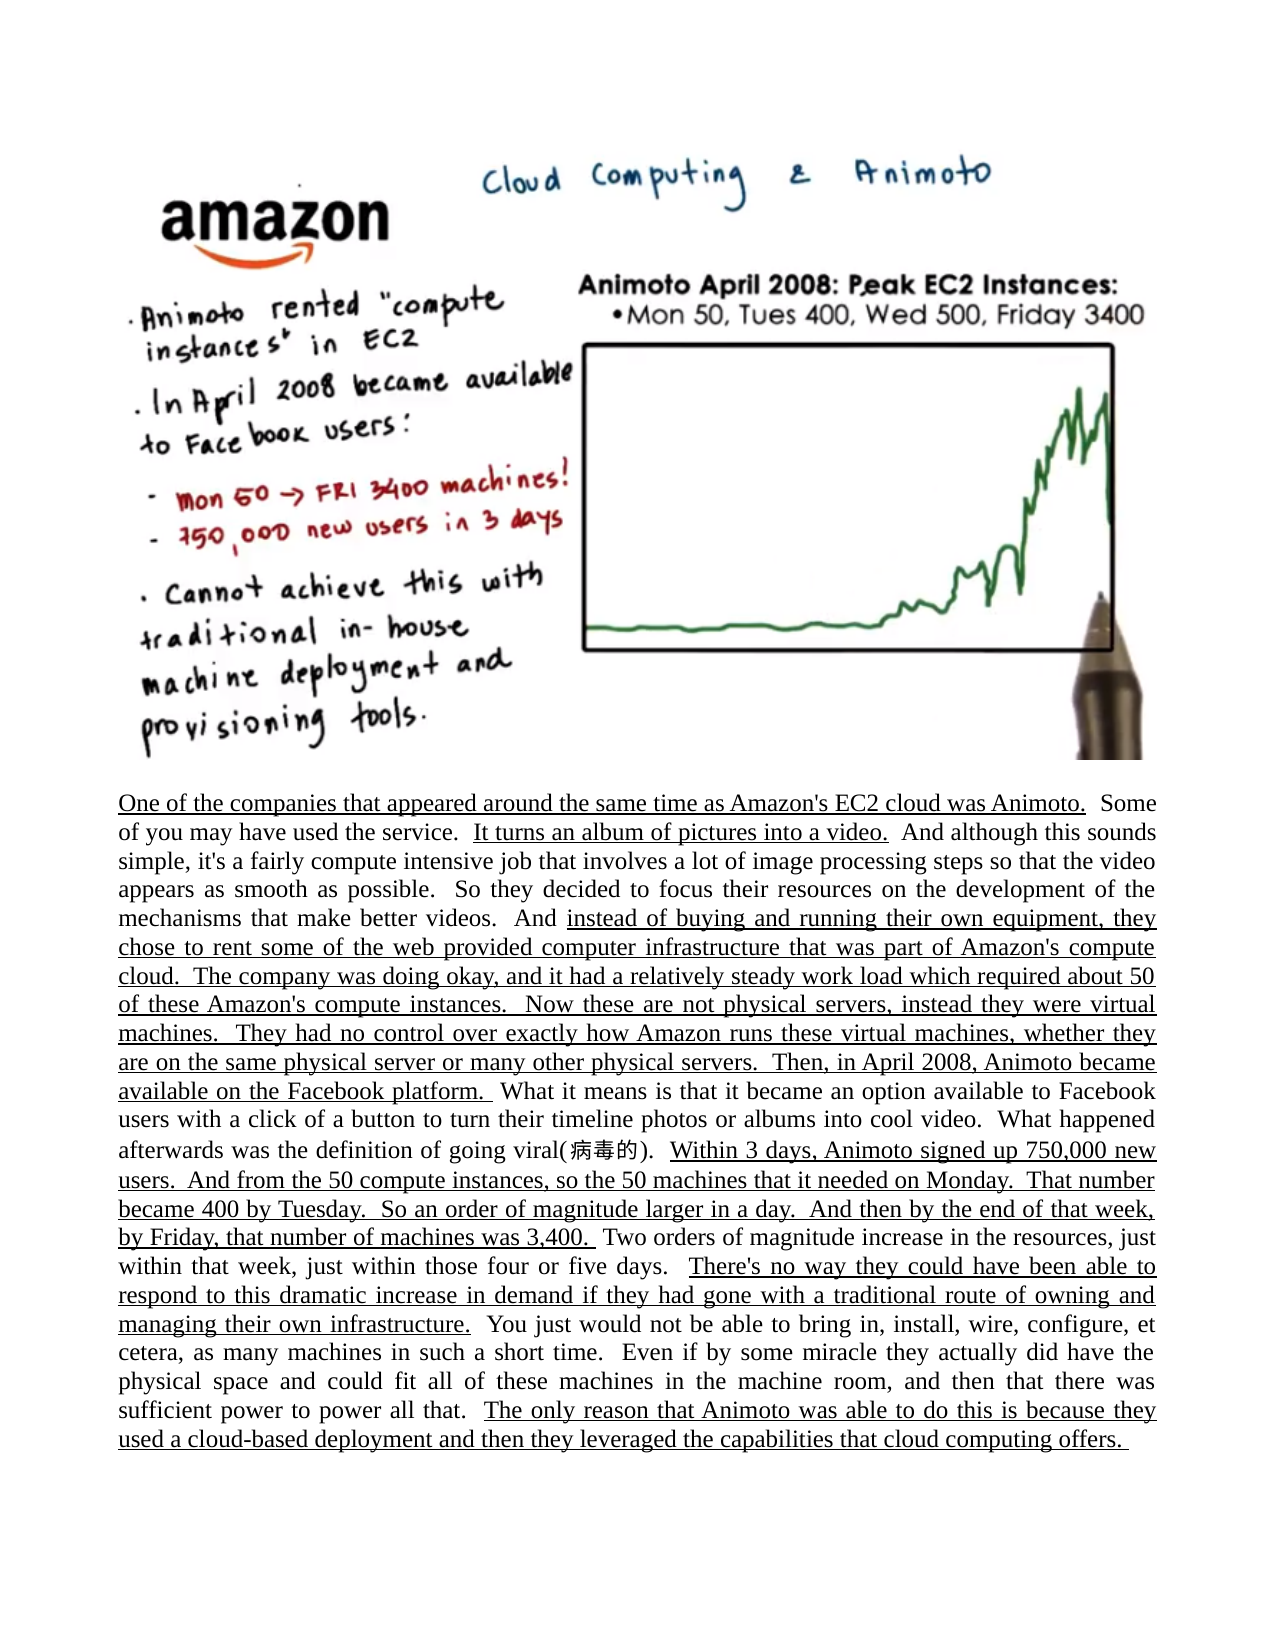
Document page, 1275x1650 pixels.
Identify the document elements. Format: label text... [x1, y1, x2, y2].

picture [118, 146, 1157, 760]
text available on the Facebook platform. What it means is that it became an option available to Facebook users with a click of a button to turn their timeline photos or albums into cool video. What happened afterwards was the definition of going viral(病毒的). Within 3 days, Animoto signed up 750,000 new users. And from the 50 compute instances, so the 50 machines that it needed on Monday. That number became 400 by Tuesday. So an order of magnitude larger in a day. And then by the end of that week, by Friday, that number of machines was 3,400. Two orders of magnitude increase in the resources, just within that week, just within those four or five days. There's no way they could have been able to respond to this dramatic increase in demand if they had gone with a traditional route of owning and managing their own infrastructure. You just would not be able to bring in, install, wire, configure, et cetera, as many machines in such a short time. Even if by some miracle they actually did have the physical space and could fit all of these machines in the machine room, and then that there was sufficient power to power all that. The only reason that Animoto was able to do this is because they used a cloud-based deployment and then they leveraged the capabilities that cloud computing offers. [118, 1073, 1157, 1452]
text are on the same physical server or many other physical servers. Then, in April 2008, Animoto became [118, 1045, 1157, 1072]
text machines. They had no control over exactly how Amazon runs these virtual machines, whether they [118, 1016, 1157, 1043]
text One of the companies that appeared around the same time as Amazon's EC2 cloud was Animoto. Some of you may have used the service. It turns an album of pictures into a video. And although this sounds simple, it's a fairly compute intensive job that involves a lot of image processing steps so that the video appears as smooth as possible. So they decided to focus their resources on the development of the mechanisms that make better videos. And instead of buying and running their own equipment, they chose to rent some of the web provided computer infrastructure that was part of Amazon's compute cloud. The company was doing okay, and it had a relatively steady work load which required about 50 of these Amazon's compute instances. Now these are not physical servers, instead they were virtual [118, 788, 1157, 1014]
